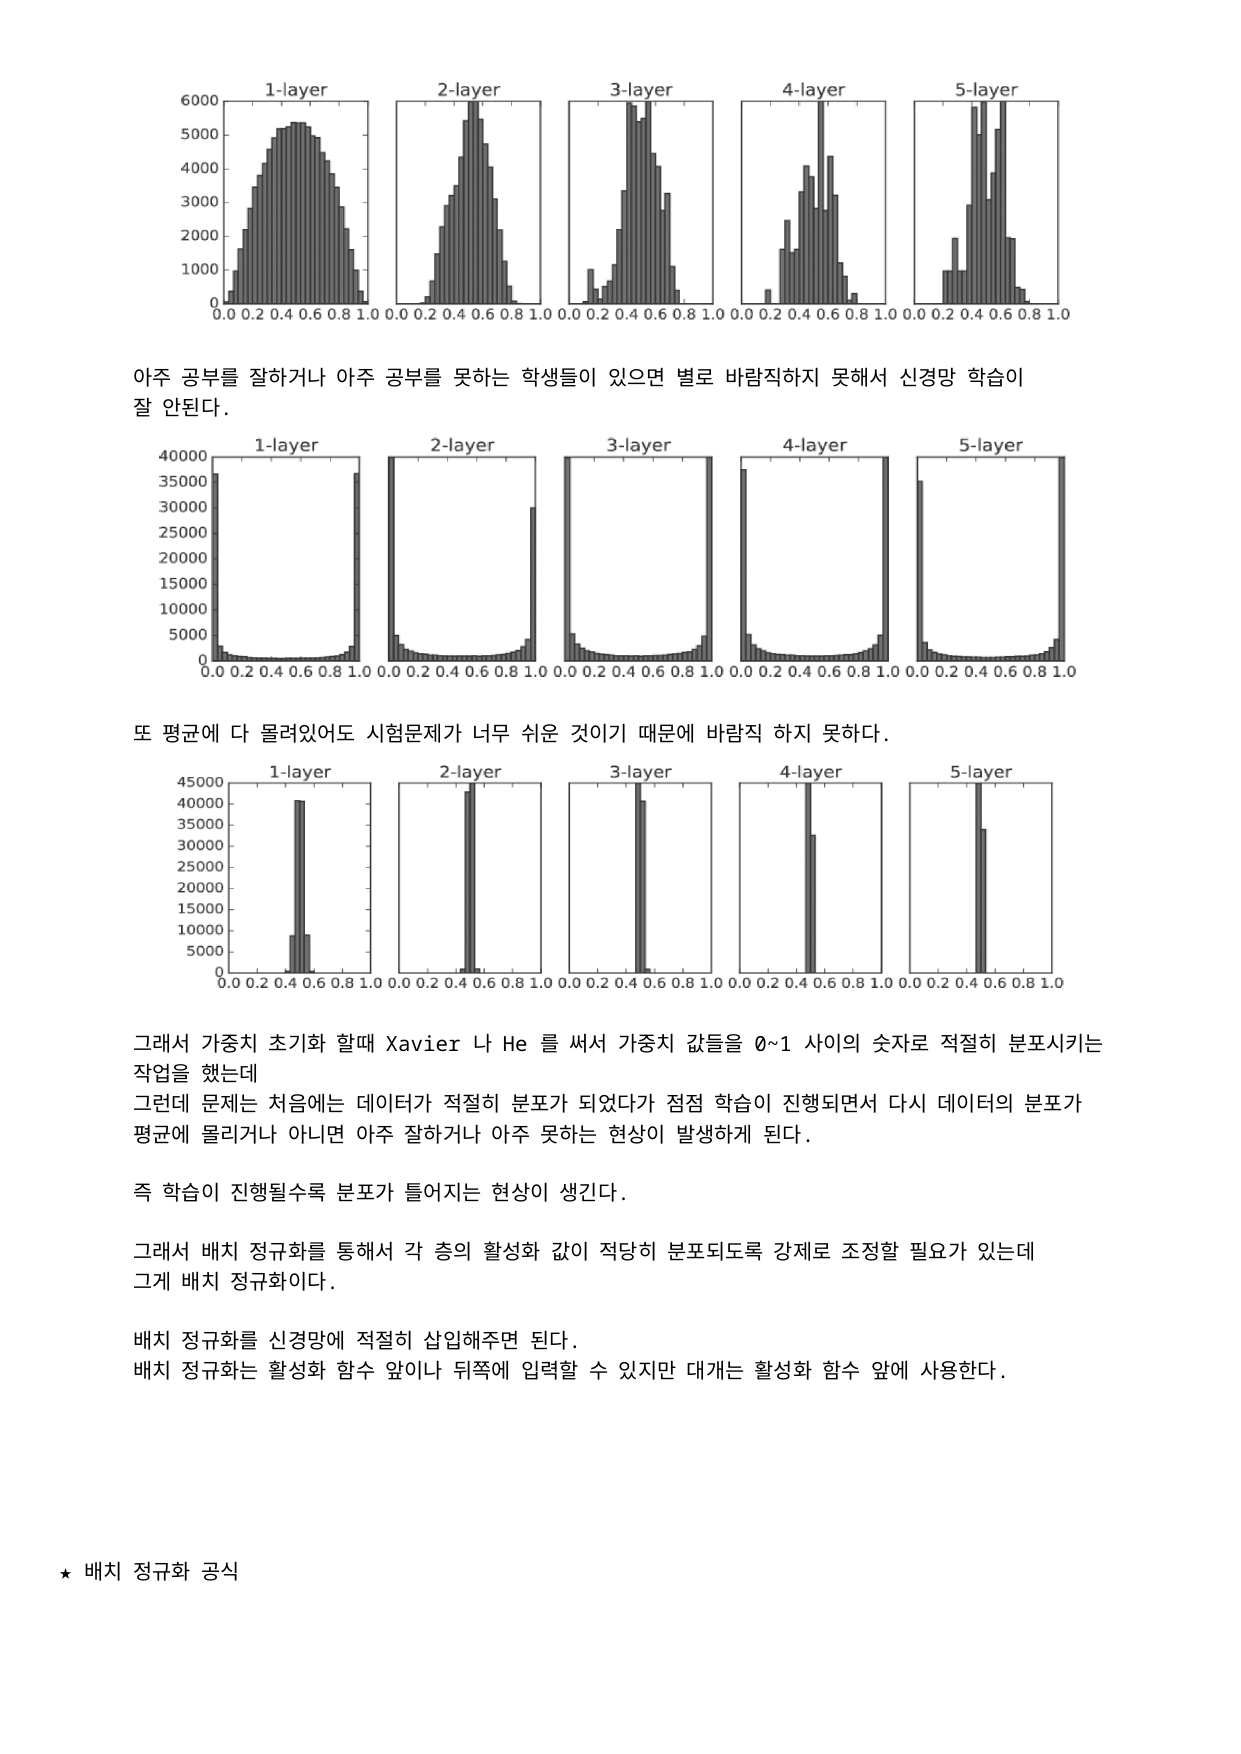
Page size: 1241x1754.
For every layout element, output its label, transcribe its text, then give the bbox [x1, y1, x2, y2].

text 그래서 배치 정규화를 통해서 각 층의 활성화 값이 적당히 분포되도록 강제로 조정할 필요가 있는데 [59, 1235, 1181, 1266]
text 평균에 몰리거나 아니면 아주 잘하거나 아주 못하는 현상이 발생하게 된다. [59, 1118, 1181, 1148]
text ★ 배치 정규화 공식 [59, 1556, 1181, 1586]
picture [148, 431, 1093, 690]
picture [166, 759, 1075, 999]
text 배치 정규화는 활성화 함수 앞이나 뒤쪽에 입력할 수 있지만 대개는 활성화 함수 앞에 사용한다. [59, 1355, 1181, 1385]
text 즉 학습이 진행될수록 분포가 틀어지는 현상이 생긴다. [59, 1177, 1181, 1207]
text 잘 안된다. [59, 392, 1181, 422]
text 아주 공부를 잘하거나 아주 공부를 못하는 학생들이 있으면 별로 바람직하지 못해서 신경망 학습이 [59, 361, 1181, 392]
picture [169, 75, 1072, 333]
text 그게 배치 정규화이다. [59, 1266, 1181, 1296]
text 작업을 했는데 [59, 1057, 1181, 1087]
text 배치 정규화를 신경망에 적절히 삽입해주면 된다. [59, 1324, 1181, 1355]
text 그런데 문제는 처음에는 데이터가 적절히 분포가 되었다가 점점 학습이 진행되면서 다시 데이터의 분포가 [59, 1087, 1181, 1118]
text 또 평균에 다 몰려있어도 시험문제가 너무 쉬운 것이기 때문에 바람직 하지 못하다. [59, 718, 1181, 748]
text 그래서 가중치 초기화 할때 Xavier 나 He 를 써서 가중치 값들을 0~1 사이의 숫자로 적절히 분포시키는 [59, 1027, 1181, 1057]
